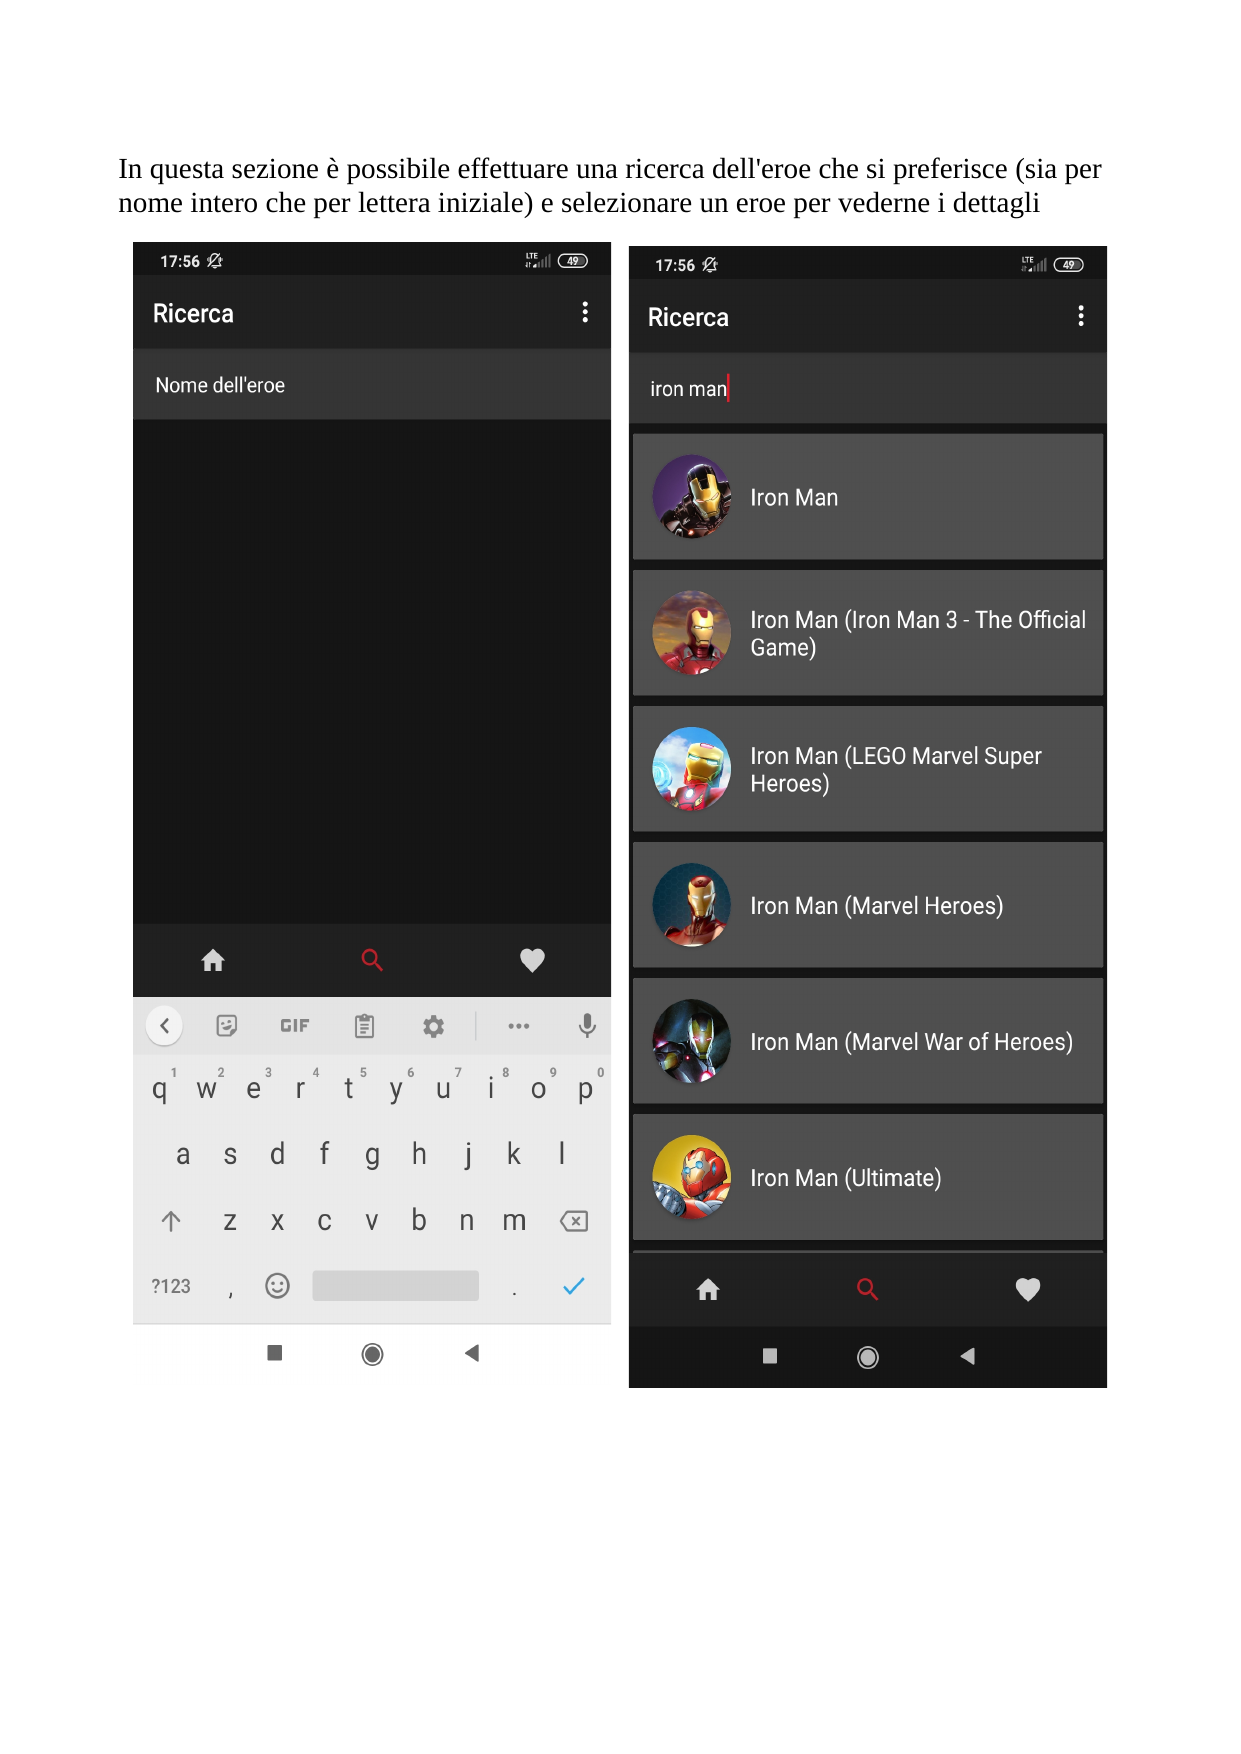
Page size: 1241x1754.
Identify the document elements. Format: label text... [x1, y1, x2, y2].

text In questa sezione è possibile effettuare una ricerca dell'eroe che si preferisce (sia per nome intero che per lettera iniziale) e selezionare un eroe per vederne i dettagli [118, 152, 1122, 219]
picture [133, 242, 612, 1385]
picture [628, 246, 1108, 1388]
